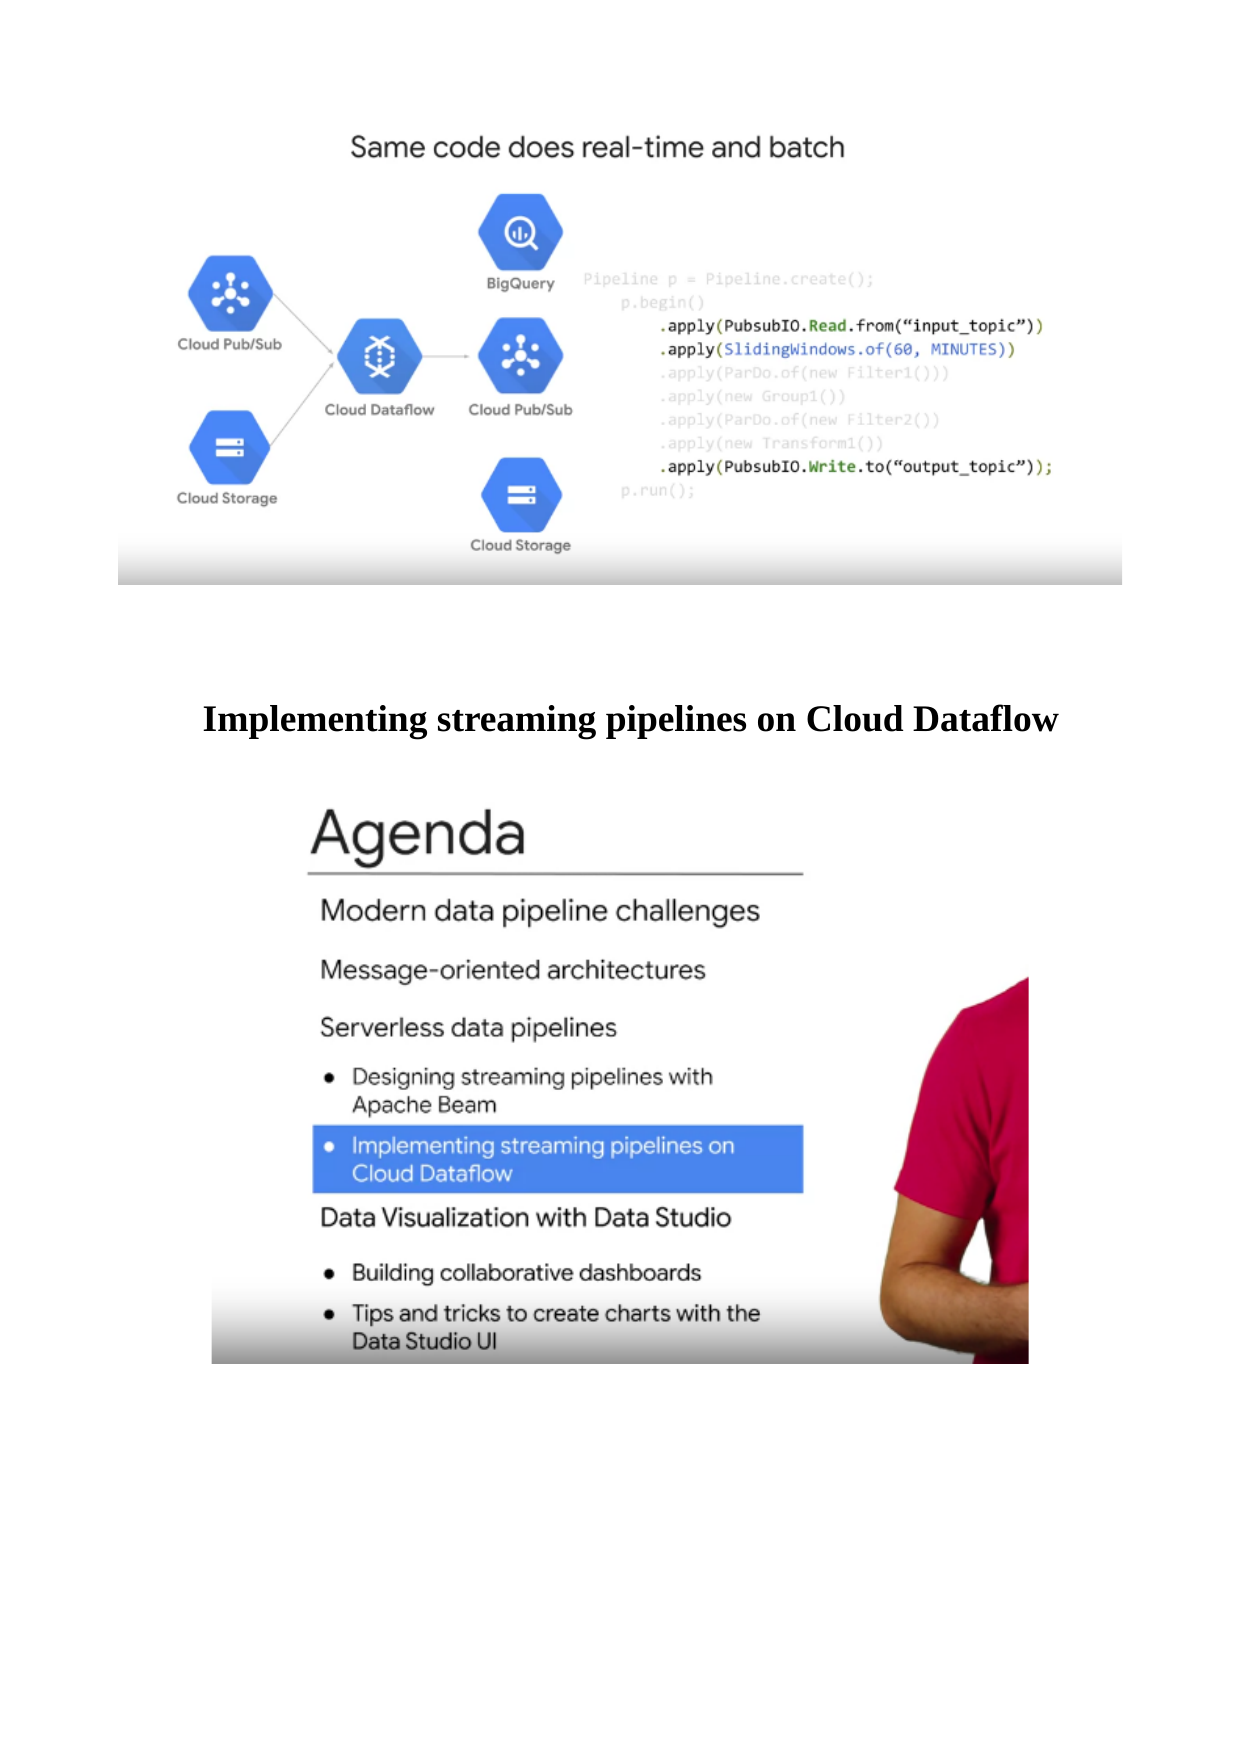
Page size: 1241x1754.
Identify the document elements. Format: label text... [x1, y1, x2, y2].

subtitle Implementing streaming pipelines on Cloud Dataflow [118, 696, 1122, 739]
picture [211, 780, 1029, 1364]
picture [118, 118, 1123, 585]
